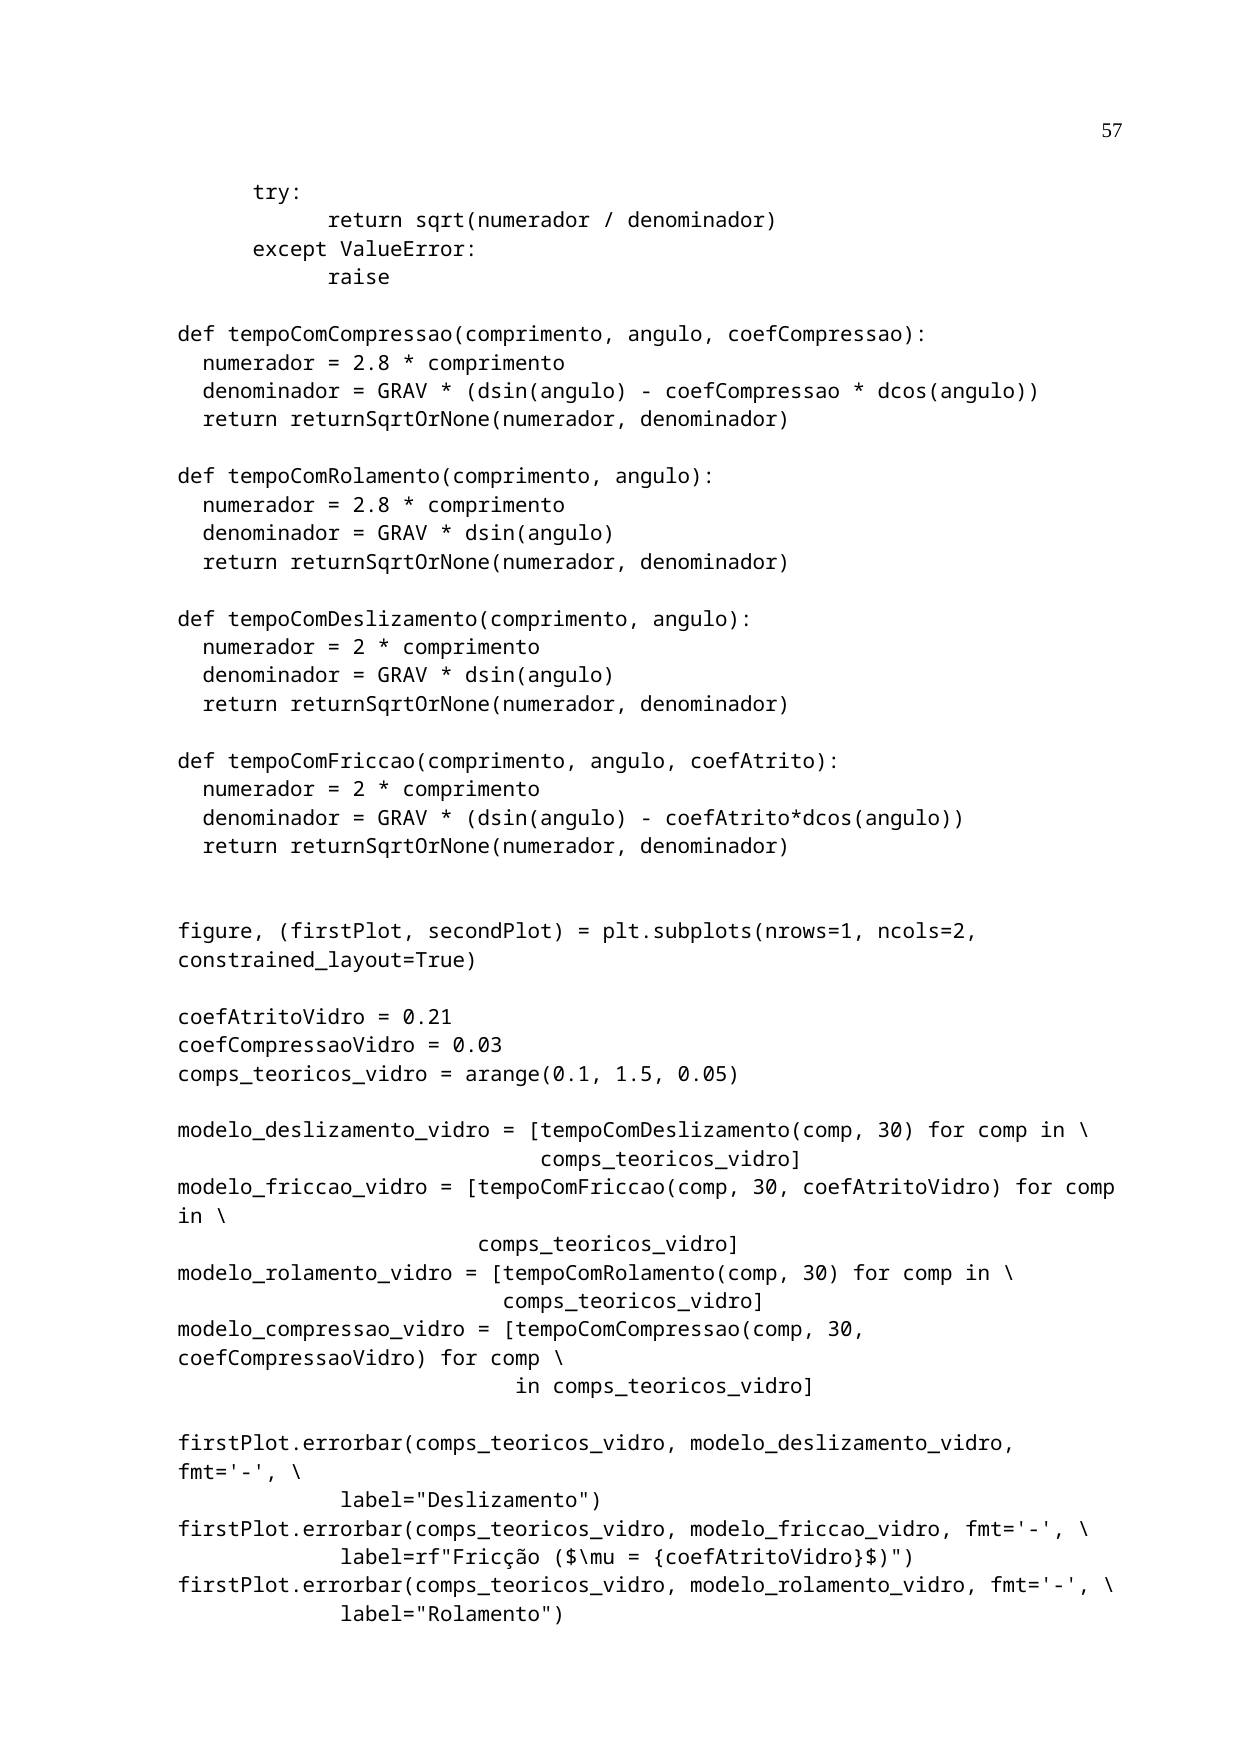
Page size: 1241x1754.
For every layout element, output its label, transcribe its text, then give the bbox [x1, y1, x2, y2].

text label="Rolamento") [177, 1599, 1122, 1627]
text return returnSqrtOrNone(numerador, denominador) [177, 689, 1122, 717]
text firstPlot.errorbar(comps_teoricos_vidro, modelo_rolamento_vidro, fmt='-', \ [177, 1571, 1122, 1599]
text def tempoComRolamento(comprimento, angulo): [177, 461, 1122, 490]
text except ValueError: [177, 234, 1122, 262]
text label=rf"Fricção ($\mu = {coefAtritoVidro}$)") [177, 1542, 1122, 1571]
text def tempoComFriccao(comprimento, angulo, coefAtrito): [177, 746, 1122, 774]
text return sqrt(numerador / denominador) [177, 206, 1122, 234]
text return returnSqrtOrNone(numerador, denominador) [177, 547, 1122, 575]
text return returnSqrtOrNone(numerador, denominador) [177, 404, 1122, 433]
text comps_teoricos_vidro] [177, 1229, 1122, 1258]
text return returnSqrtOrNone(numerador, denominador) [177, 831, 1122, 859]
text coefCompressaoVidro = 0.03 [177, 1030, 1122, 1059]
text numerador = 2 * comprimento [177, 632, 1122, 661]
text denominador = GRAV * dsin(angulo) [177, 518, 1122, 547]
text comps_teoricos_vidro] [177, 1286, 1122, 1314]
text numerador = 2.8 * comprimento [177, 490, 1122, 518]
text numerador = 2 * comprimento [177, 774, 1122, 803]
text numerador = 2.8 * comprimento [177, 348, 1122, 376]
text coefAtritoVidro = 0.21 [177, 1002, 1122, 1030]
text comps_teoricos_vidro] [177, 1144, 1122, 1172]
text try: [177, 177, 1122, 206]
text label="Deslizamento") [177, 1485, 1122, 1514]
text raise [177, 262, 1122, 291]
text def tempoComDeslizamento(comprimento, angulo): [177, 604, 1122, 632]
text denominador = GRAV * dsin(angulo) [177, 661, 1122, 689]
text comps_teoricos_vidro = arange(0.1, 1.5, 0.05) [177, 1059, 1122, 1087]
text modelo_deslizamento_vidro = [tempoComDeslizamento(comp, 30) for comp in \ [177, 1116, 1122, 1144]
text def tempoComCompressao(comprimento, angulo, coefCompressao): [177, 319, 1122, 348]
text modelo_compressao_vidro = [tempoComCompressao(comp, 30, coefCompressaoVidro) for comp \ [177, 1314, 1122, 1371]
text denominador = GRAV * (dsin(angulo) - coefAtrito*dcos(angulo)) [177, 803, 1122, 831]
text firstPlot.errorbar(comps_teoricos_vidro, modelo_deslizamento_vidro, fmt='-', \ [177, 1428, 1122, 1485]
text figure, (firstPlot, secondPlot) = plt.subplots(nrows=1, ncols=2, constrained_layout=True) [177, 916, 1122, 973]
text denominador = GRAV * (dsin(angulo) - coefCompressao * dcos(angulo)) [177, 376, 1122, 404]
text modelo_rolamento_vidro = [tempoComRolamento(comp, 30) for comp in \ [177, 1258, 1122, 1286]
text in comps_teoricos_vidro] [177, 1371, 1122, 1400]
text modelo_friccao_vidro = [tempoComFriccao(comp, 30, coefAtritoVidro) for comp in \ [177, 1172, 1122, 1229]
text firstPlot.errorbar(comps_teoricos_vidro, modelo_friccao_vidro, fmt='-', \ [177, 1514, 1122, 1542]
